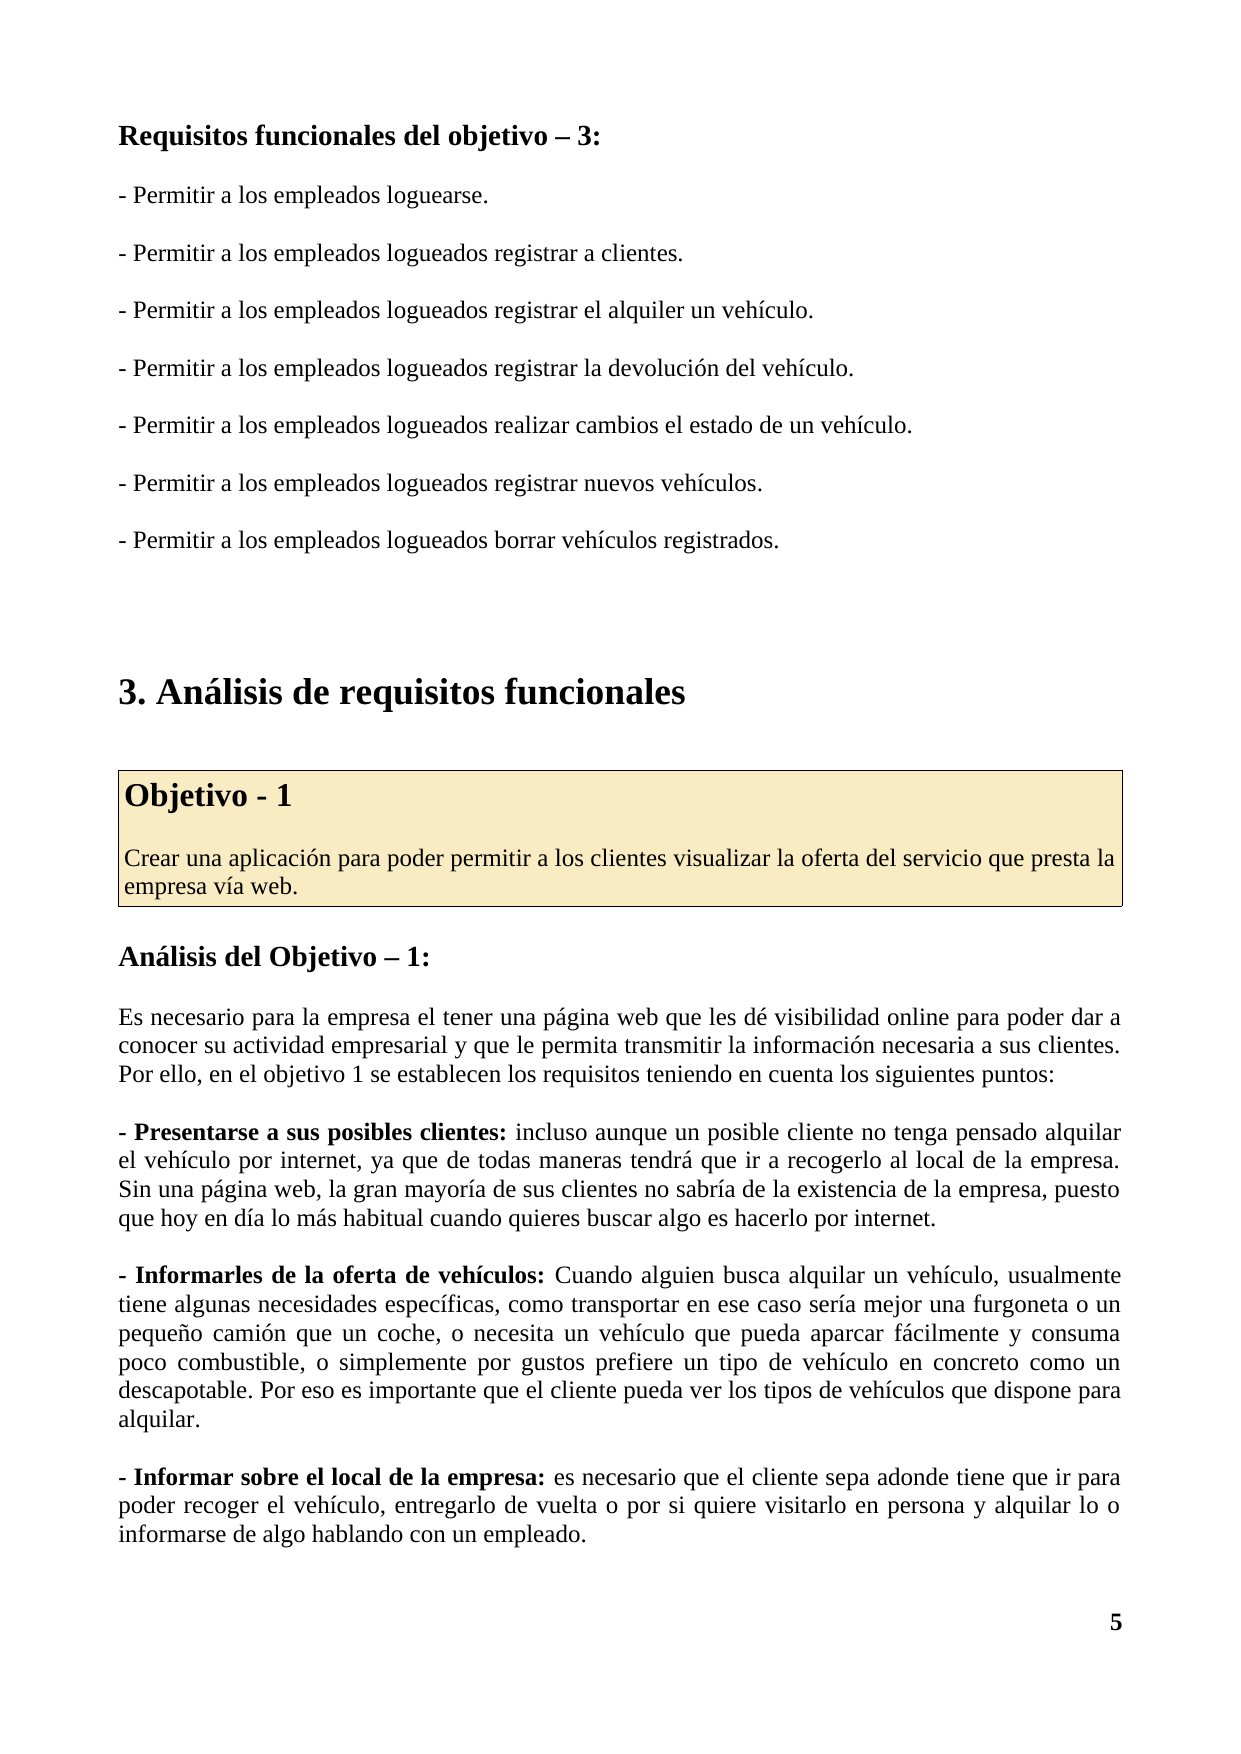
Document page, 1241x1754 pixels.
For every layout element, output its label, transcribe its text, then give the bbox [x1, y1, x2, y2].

text Análisis del Objetivo – 1: [118, 939, 1122, 973]
text Requisitos funcionales del objetivo – 3: [118, 118, 1122, 152]
text - Presentarse a sus posibles clientes: incluso aunque un posible cliente no tenga pensado alquilar el vehículo por internet, ya que de todas maneras tendrá que ir a recogerlo al local de la empresa. Sin una página web, la gran mayoría de sus clientes no sabría de la existencia de la empresa, puesto que hoy en día lo más habitual cuando quieres buscar algo es hacerlo por internet. [118, 1117, 1122, 1232]
text - Permitir a los empleados logueados registrar nuevos vehículos. [118, 468, 1122, 497]
text - Permitir a los empleados logueados registrar la devolución del vehículo. [118, 353, 1122, 382]
text - Permitir a los empleados logueados realizar cambios el estado de un vehículo. [118, 410, 1122, 439]
text - Informar sobre el local de la empresa: es necesario que el cliente sepa adonde tiene que ir para poder recoger el vehículo, entregarlo de vuelta o por si quiere visitarlo en persona y alquilar lo o informarse de algo hablando con un empleado. [118, 1462, 1122, 1548]
text Es necesario para la empresa el tener una página web que les dé visibilidad online para poder dar a conocer su actividad empresarial y que le permita transmitir la información necesaria a sus clientes. Por ello, en el objetivo 1 se establecen los requisitos teniendo en cuenta los siguientes puntos: [118, 1002, 1122, 1088]
text - Permitir a los empleados logueados registrar el alquiler un vehículo. [118, 295, 1122, 324]
text - Permitir a los empleados logueados borrar vehículos registrados. [118, 525, 1122, 554]
table_header Objetivo - 1 Crear una aplicación para poder permitir a los clientes visualizar la oferta del servicio que presta la empresa vía web. [119, 771, 1122, 906]
text - Permitir a los empleados logueados registrar a clientes. [118, 238, 1122, 267]
text - Permitir a los empleados loguearse. [118, 180, 1122, 209]
text - Informarles de la oferta de vehículos: Cuando alguien busca alquilar un vehículo, usualmente tiene algunas necesidades específicas, como transportar en ese caso sería mejor una furgoneta o un pequeño camión que un coche, o necesita un vehículo que pueda aparcar fácilmente y consuma poco combustible, o simplemente por gustos prefiere un tipo de vehículo en concreto como un descapotable. Por eso es importante que el cliente pueda ver los tipos de vehículos que dispone para alquilar. [118, 1261, 1122, 1433]
text 3. Análisis de requisitos funcionales [118, 669, 1122, 712]
